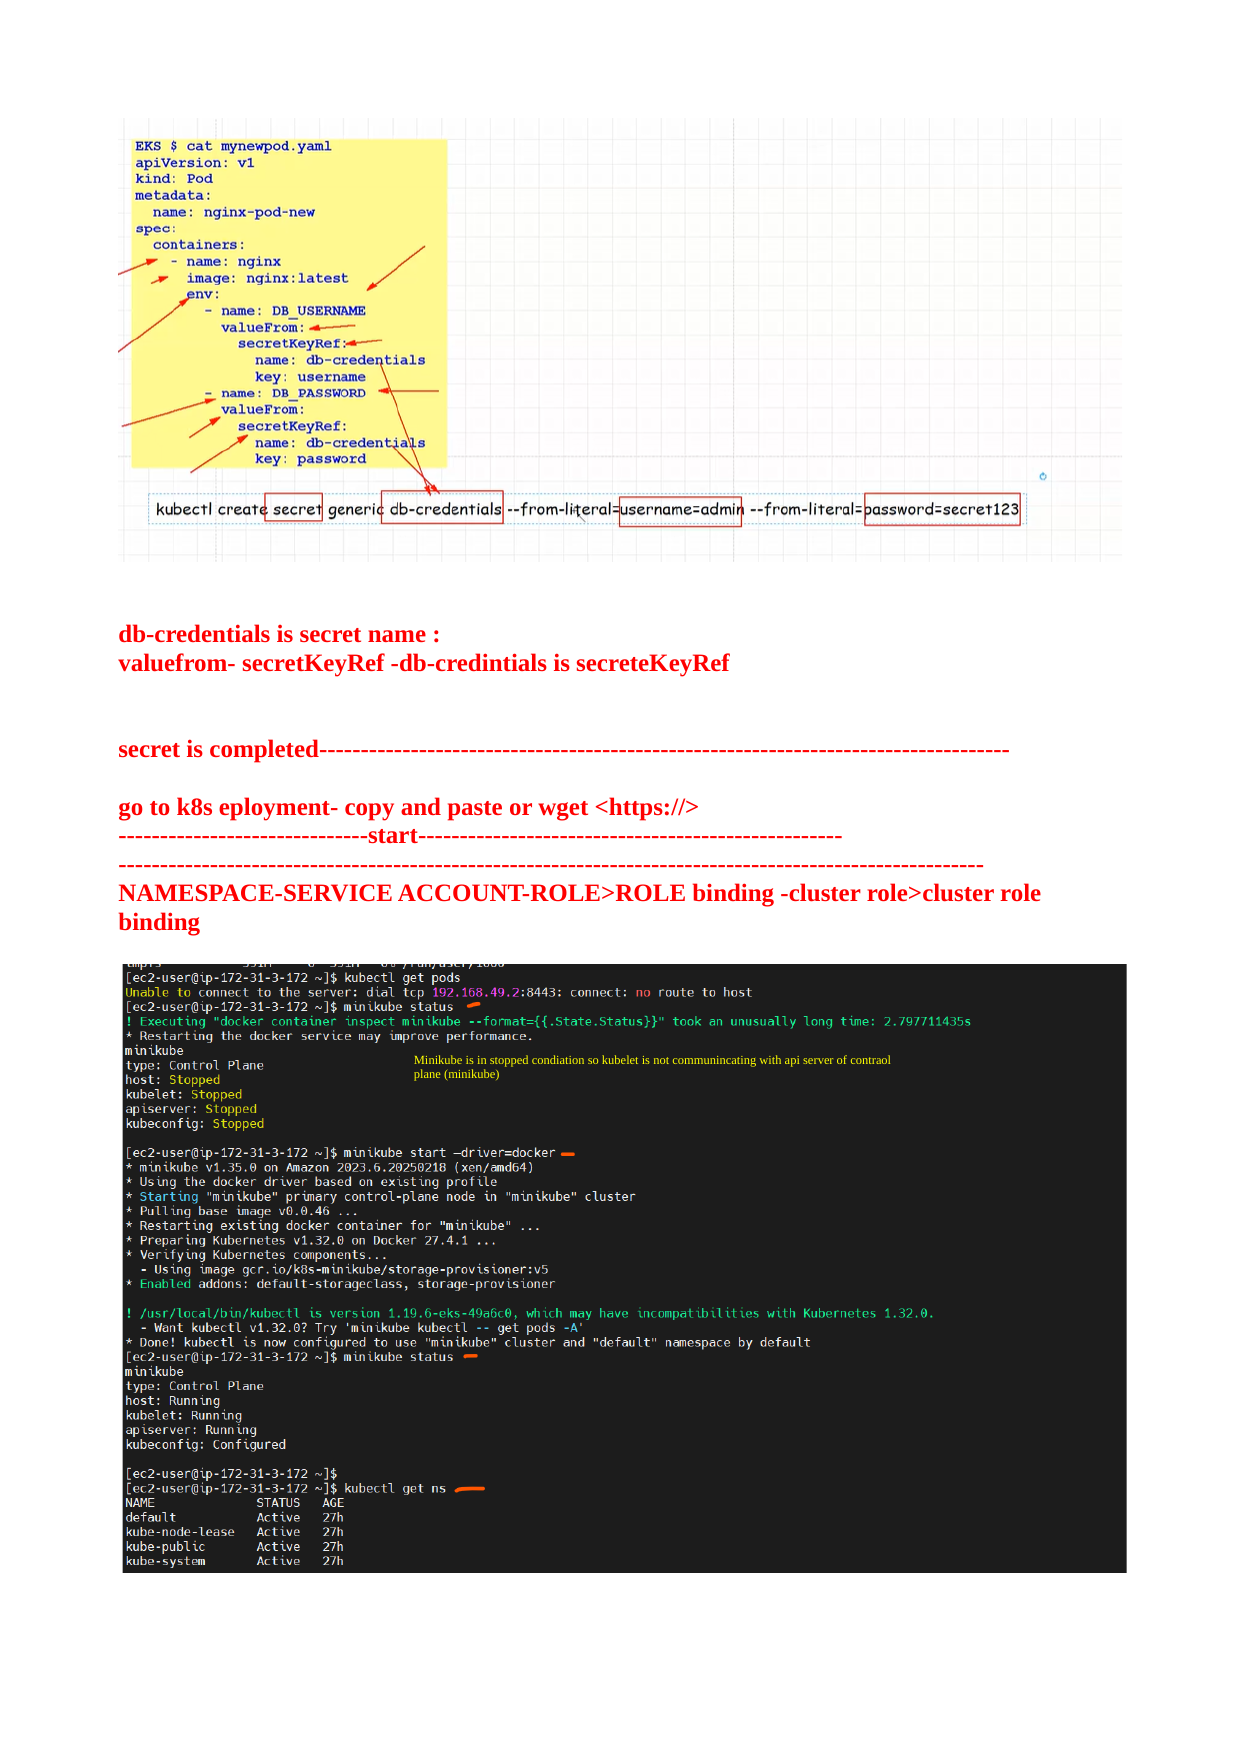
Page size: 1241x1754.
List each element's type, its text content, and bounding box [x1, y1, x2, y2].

picture [122, 964, 1127, 1573]
text db-credentials is secret name : valuefrom- secretKeyRef -db-credintials is secreteKeyRef secret is completed----------------------------------------------------------------------------------- go to k8s eployment- copy and paste or wget <https://> ------------------------------start--------------------------------------------------- -------------------------------------------------------------------------------------------------------- NAMESPACE-SERVICE ACCOUNT-ROLE>ROLE binding -cluster role>cluster role binding [118, 619, 1122, 935]
picture [118, 118, 1123, 562]
